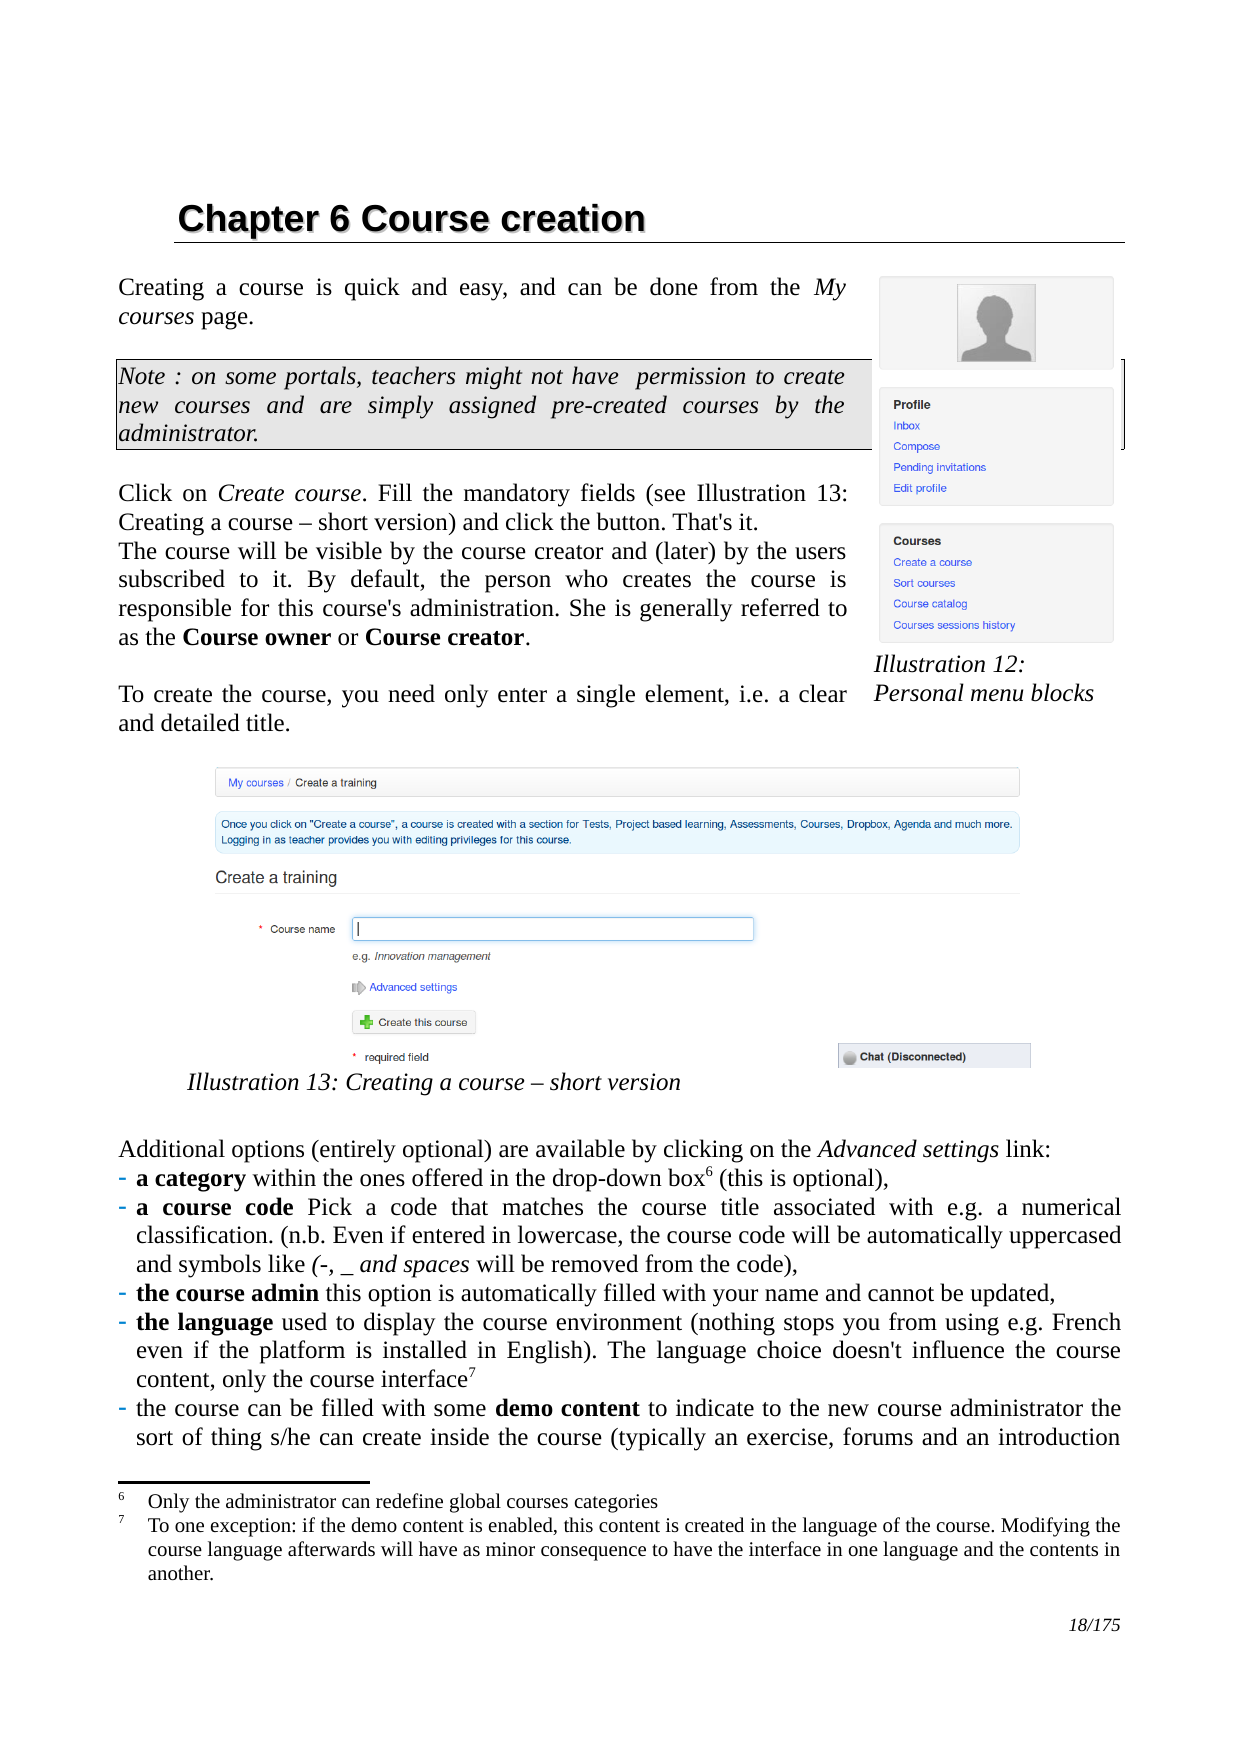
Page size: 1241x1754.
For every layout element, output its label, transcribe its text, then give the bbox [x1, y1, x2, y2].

text Additional options (entirely optional) are available by clicking on the Advanced settings link: [118, 1134, 1122, 1163]
text Creating a course is quick and easy, and can be done from the My courses page. [118, 272, 872, 330]
subtitle Course creation [174, 193, 1125, 242]
text To create the course, you need only enter a single element, i.e. a clear and detailed title. [118, 679, 1122, 737]
list the language used to display the course environment (nothing stops you from using e.g. French even if the platform is installed in English). The language choice doesn't influence the course content, only the course interface [118, 1307, 1122, 1393]
text Illustration 13: Creating a course – short version [187, 780, 1053, 1096]
text Note : on some portals, teachers might not have permission to create new courses and are simply assigned pre-created courses by the administrator. [117, 360, 872, 449]
list the course admin this option is automatically filled with your name and cannot be updated, [118, 1278, 1122, 1307]
list a category within the ones offered in the drop-down box (this is optional), [118, 1163, 1122, 1192]
list To one exception: if the demo content is enabled, this content is created in the language of the course. Modifying the course language afterwards will have as minor consequence to have the interface in one language and the contents in another. [118, 1513, 1122, 1585]
list Only the administrator can redefine global courses categories [118, 1488, 1122, 1513]
picture [872, 269, 1121, 649]
text The course will be visible by the course creator and (later) by the users subscribed to it. By default, the person who creates the course is responsible for this course's administration. She is generally referred to as the Course owner or Course creator. [118, 536, 872, 651]
list the course can be filled with some demo content to indicate to the new course administrator the sort of thing s/he can create inside the course (typically an exercise, forums and an introduction [118, 1393, 1122, 1451]
text Click on Create course. Fill the mandatory fields (see Illustration 13: Creating a course – short version) and click the button. That's it. [118, 478, 872, 536]
list a course code Pick a code that matches the course title associated with e.g. a numerical classification. (n.b. Even if entered in lowercase, the course code will be automatically uppercased and symbols like (-, _ and spaces will be removed from the code), [118, 1192, 1122, 1278]
picture [209, 767, 1032, 1068]
text Illustration 12: Personal menu blocks [873, 649, 1119, 707]
